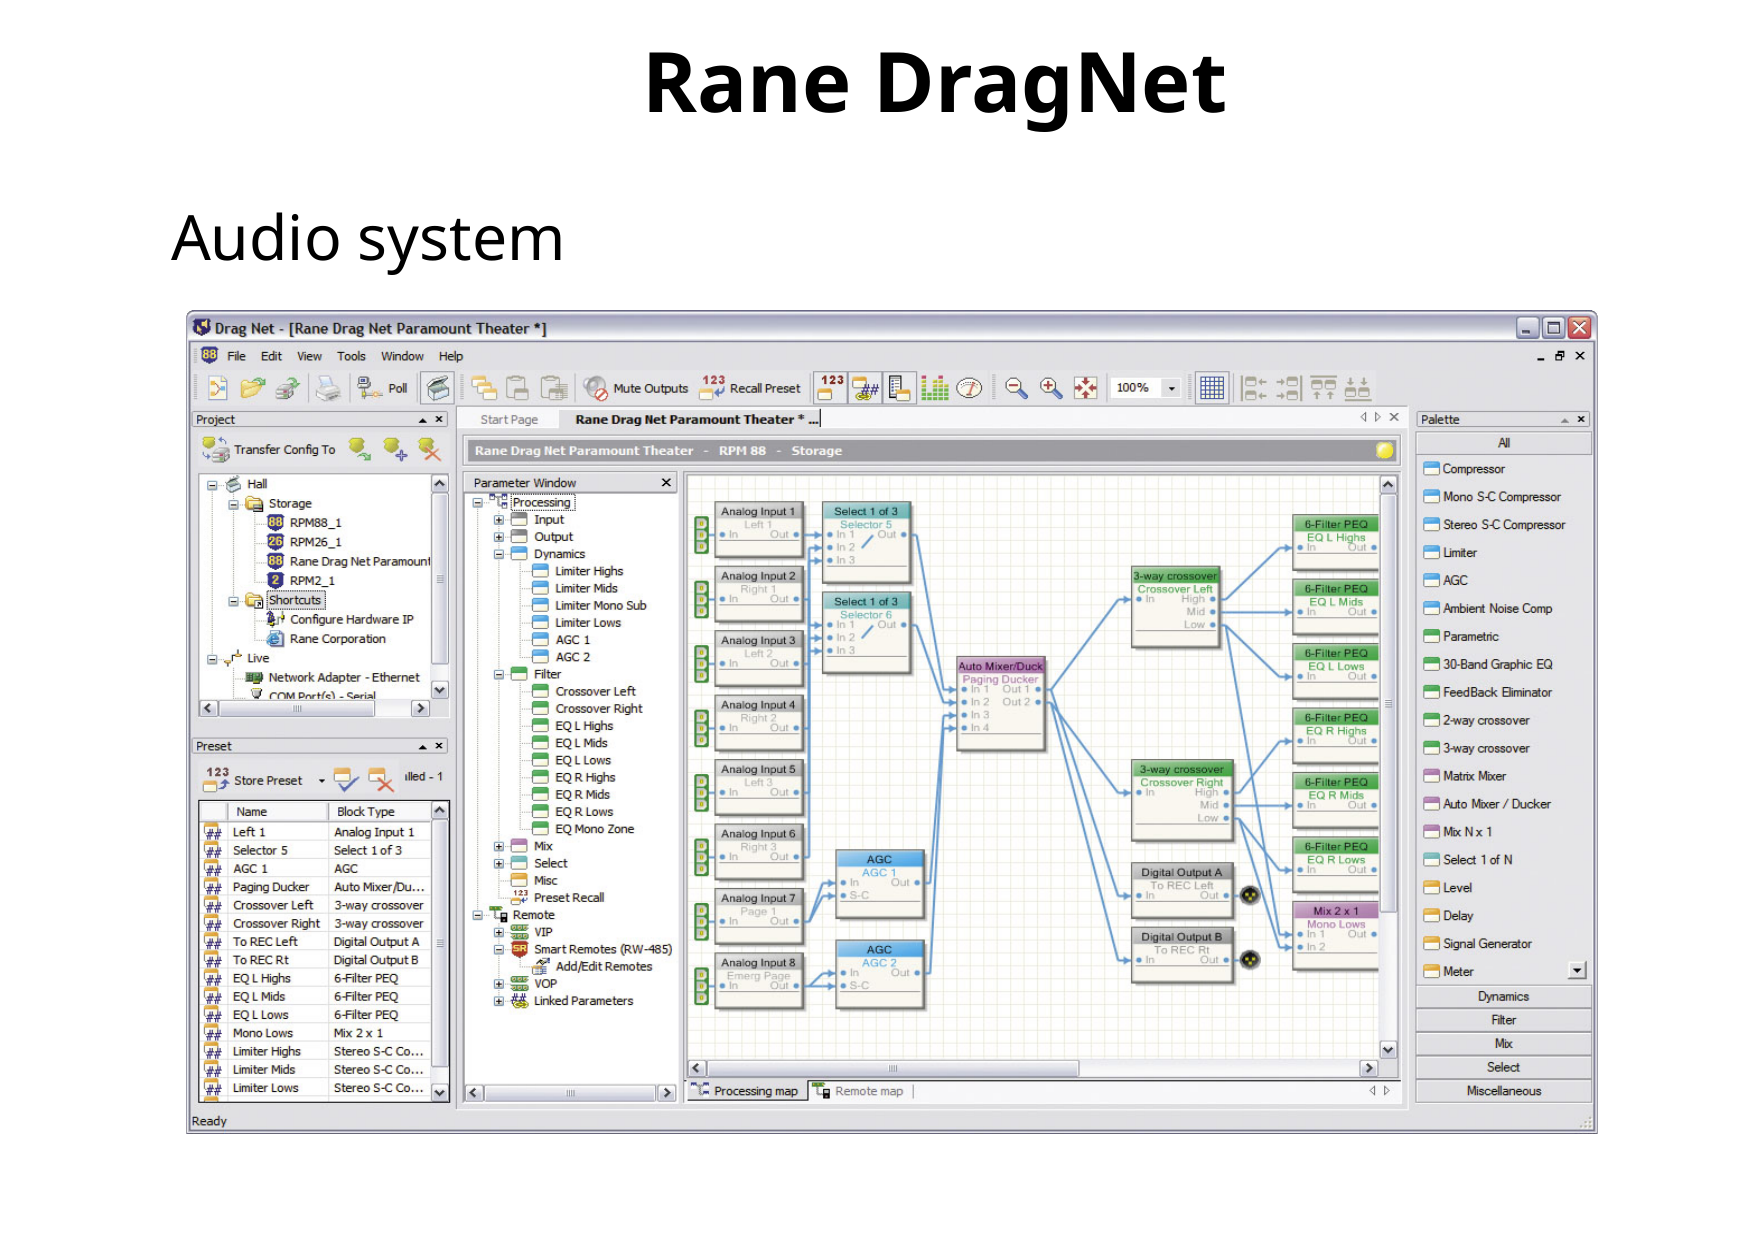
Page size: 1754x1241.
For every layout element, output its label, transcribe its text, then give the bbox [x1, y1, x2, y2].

picture [186, 310, 1598, 1134]
list Audio system [133, 194, 1699, 279]
list Rane DragNet [133, 23, 1699, 137]
